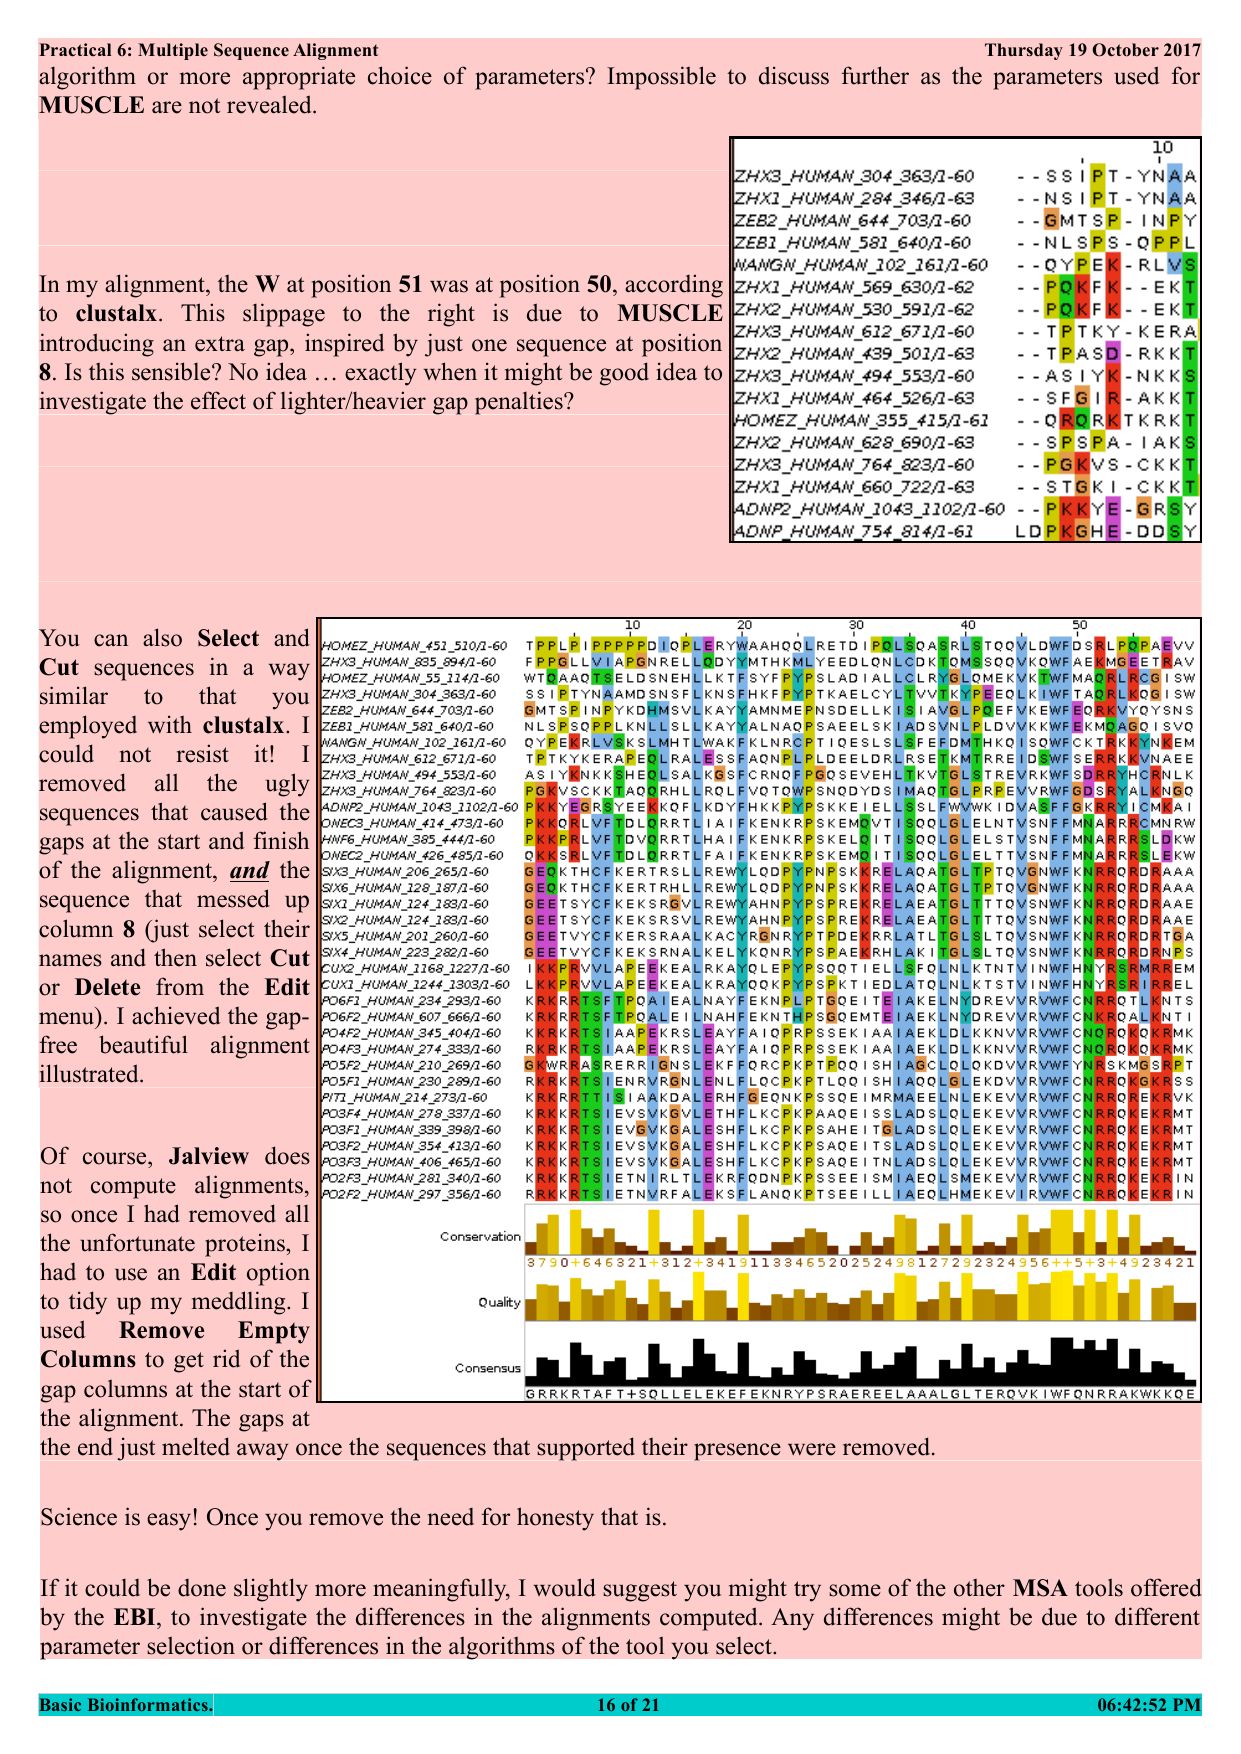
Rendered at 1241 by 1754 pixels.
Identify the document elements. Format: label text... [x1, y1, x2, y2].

text If it could be done slightly more meaningfully, I would suggest you might try some of the other MSA tools offered by the EBI, to investigate the differences in the alignments computed. Any differences might be due to different parameter selection or differences in the algorithms of the tool you select. [40, 1572, 1202, 1659]
text Science is easy! Once you remove the need for honesty that is. [40, 1502, 1202, 1531]
picture [731, 139, 1200, 541]
text You can also Select and Cut sequences in a way similar to that you employed with clustalx. I could not resist it! I removed all the ugly sequences that caused the gaps at the start and finish of the alignment, and the sequence that messed up column 8 (just select their names and then select Cut or Delete from the Edit menu). I achieved the gap-free beautiful alignment illustrated. [38, 623, 316, 1088]
text In my alignment, the W at position 51 was at position 50, according to clustalx. This slippage to the right is due to MUSCLE introducing an extra gap, inspired by just one sequence at position 8. Is this sensible? No idea … exactly when it might be good idea to investigate the effect of lighter/heavier gap penalties? [38, 269, 729, 414]
text Of course, Jalview does not compute alignments, so once I had removed all the unfortunate proteins, I had to use an Edit option to tidy up my meddling. I used Remove Empty Columns to get rid of the gap columns at the start of the alignment. The gaps at the end just melted away once the sequences that supported their presence were removed. [40, 1141, 1202, 1461]
text algorithm or more appropriate choice of parameters? Impossible to discuss further as the parameters used for MUSCLE are not revealed. [38, 61, 1202, 119]
picture [318, 619, 1200, 1401]
